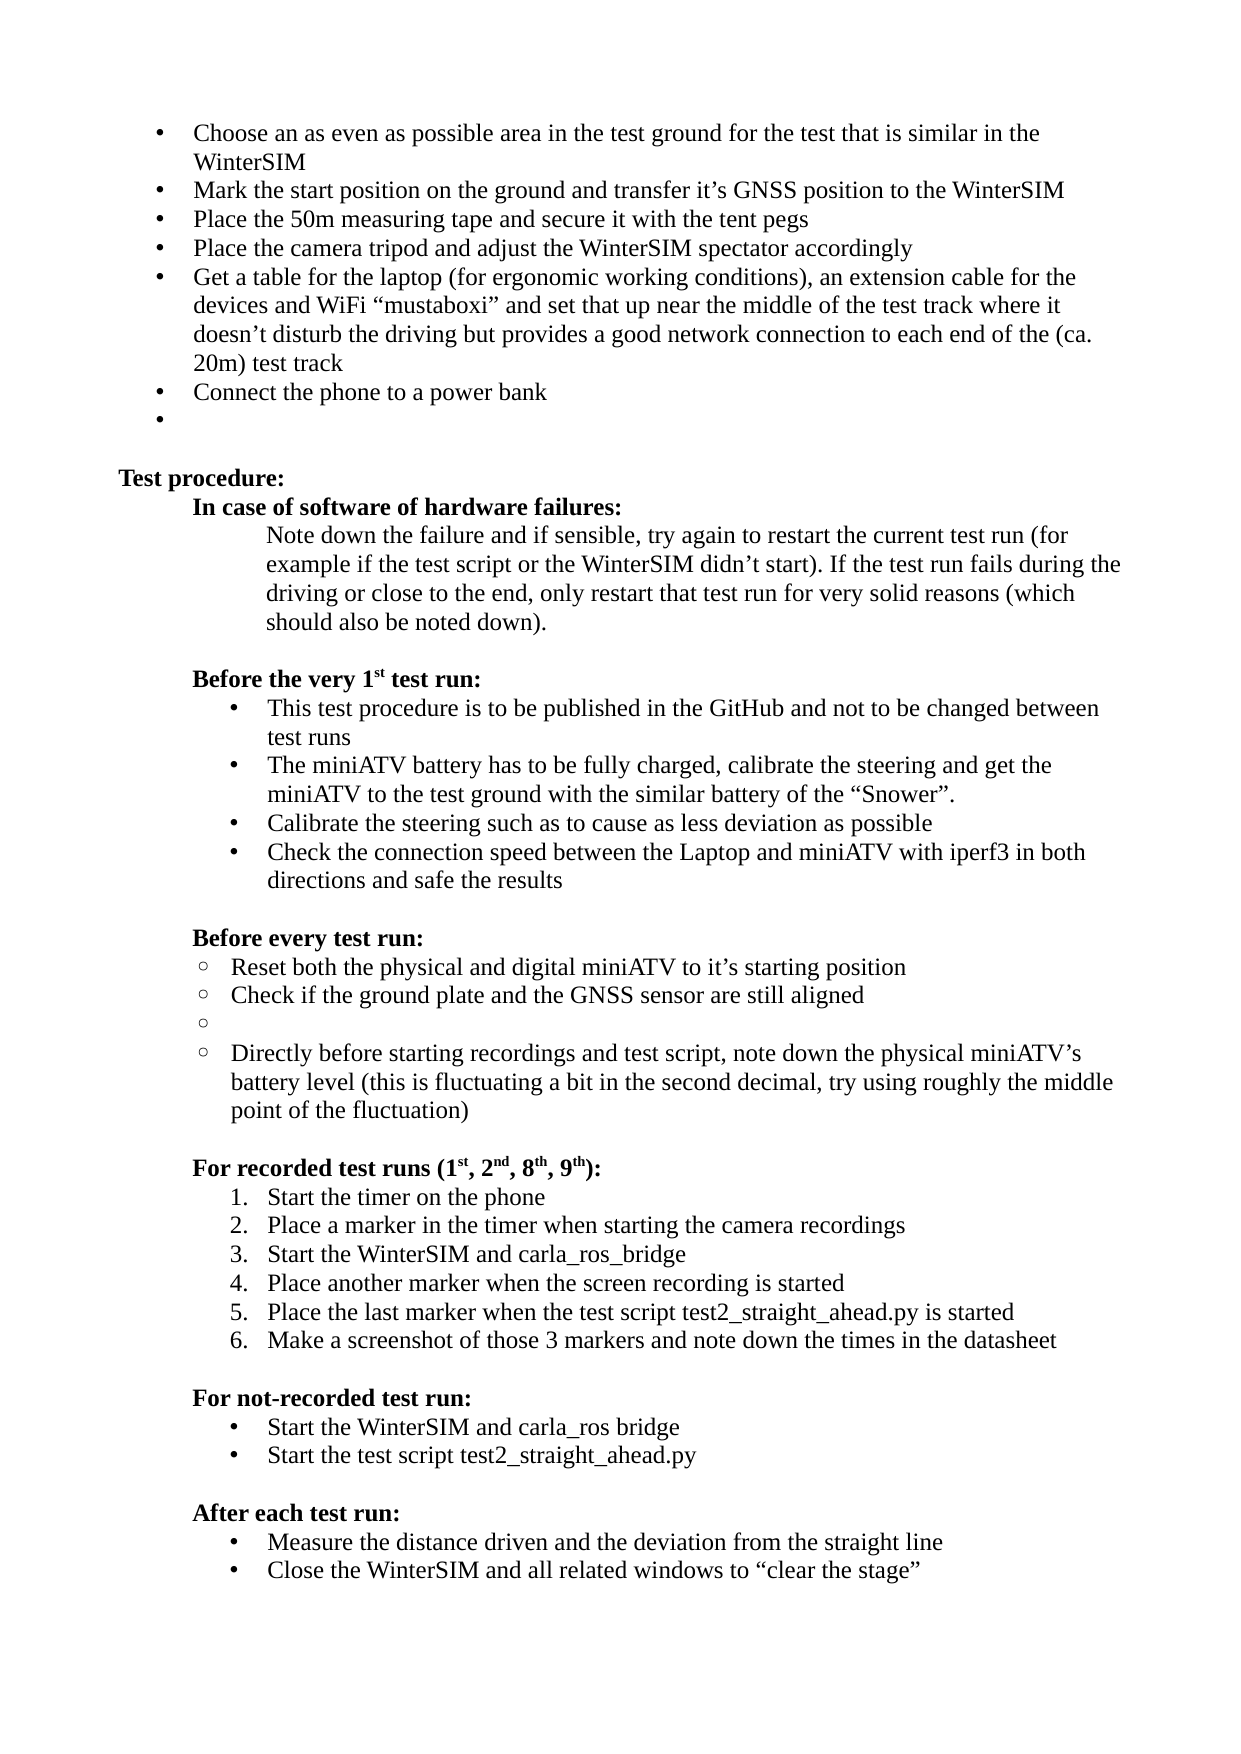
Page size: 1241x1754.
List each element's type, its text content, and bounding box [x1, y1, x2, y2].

list Place another marker when the screen recording is started [229, 1268, 1122, 1297]
list Directly before starting recordings and test script, note down the physical miniATV’s battery level (this is fluctuating a bit in the second decimal, try using roughly the middle point of the fluctuation) [193, 1038, 1122, 1124]
text Before the very 1st test run: [118, 664, 1122, 693]
list Start the WinterSIM and carla_ros bridge [229, 1412, 1122, 1441]
list Measure the distance driven and the deviation from the straight line [229, 1527, 1122, 1556]
list Place the camera tripod and adjust the WinterSIM spectator accordingly [156, 233, 1122, 262]
text In case of software of hardware failures: [118, 492, 1122, 521]
list Check if the ground plate and the GNSS sensor are still aligned [193, 981, 1122, 1009]
list Calibrate the steering such as to cause as less deviation as possible [229, 808, 1122, 837]
list Place the 50m measuring tape and secure it with the tent pegs [156, 204, 1122, 233]
list Make a screenshot of those 3 markers and note down the times in the datasheet [229, 1326, 1122, 1354]
list Close the WinterSIM and all related windows to “clear the stage” [229, 1556, 1122, 1584]
text Before every test run: [118, 923, 1122, 952]
text For not-recorded test run: [118, 1383, 1122, 1412]
list This test procedure is to be published in the GitHub and not to be changed between test runs [229, 693, 1122, 751]
list Start the test script test2_straight_ahead.py [229, 1441, 1122, 1469]
list Connect the phone to a power bank [156, 377, 1122, 406]
list Mark the start position on the ground and transfer it’s GNSS position to the WinterSIM [156, 176, 1122, 204]
text After each test run: [118, 1498, 1122, 1527]
text Note down the failure and if sensible, try again to restart the current test run (for example if the test script or the WinterSIM didn’t start). If the test run fails during the driving or close to the end, only restart that test run for very solid reasons (which should also be noted down). [118, 521, 1122, 636]
list Start the timer on the phone [229, 1182, 1122, 1211]
list Place a marker in the timer when starting the camera recordings [229, 1211, 1122, 1239]
list Reset both the physical and digital miniATV to it’s starting position [193, 952, 1122, 981]
list The miniATV battery has to be fully charged, calibrate the steering and get the miniATV to the test ground with the similar battery of the “Snower”. [229, 751, 1122, 808]
list Start the WinterSIM and carla_ros_bridge [229, 1239, 1122, 1268]
text Test procedure: [118, 463, 1122, 492]
list Get a table for the laptop (for ergonomic working conditions), an extension cable for the devices and WiFi “mustaboxi” and set that up near the middle of the test track where it doesn’t disturb the driving but provides a good network connection to each end of the (ca. 20m) test track [156, 262, 1122, 377]
text For recorded test runs (1st, 2nd, 8th, 9th): [118, 1153, 1122, 1182]
list Check the connection speed between the Laptop and miniATV with iperf3 in both directions and safe the results [229, 837, 1122, 894]
list Choose an as even as possible area in the test ground for the test that is similar in the WinterSIM [156, 118, 1122, 176]
list Place the last marker when the test script test2_straight_ahead.py is started [229, 1297, 1122, 1326]
